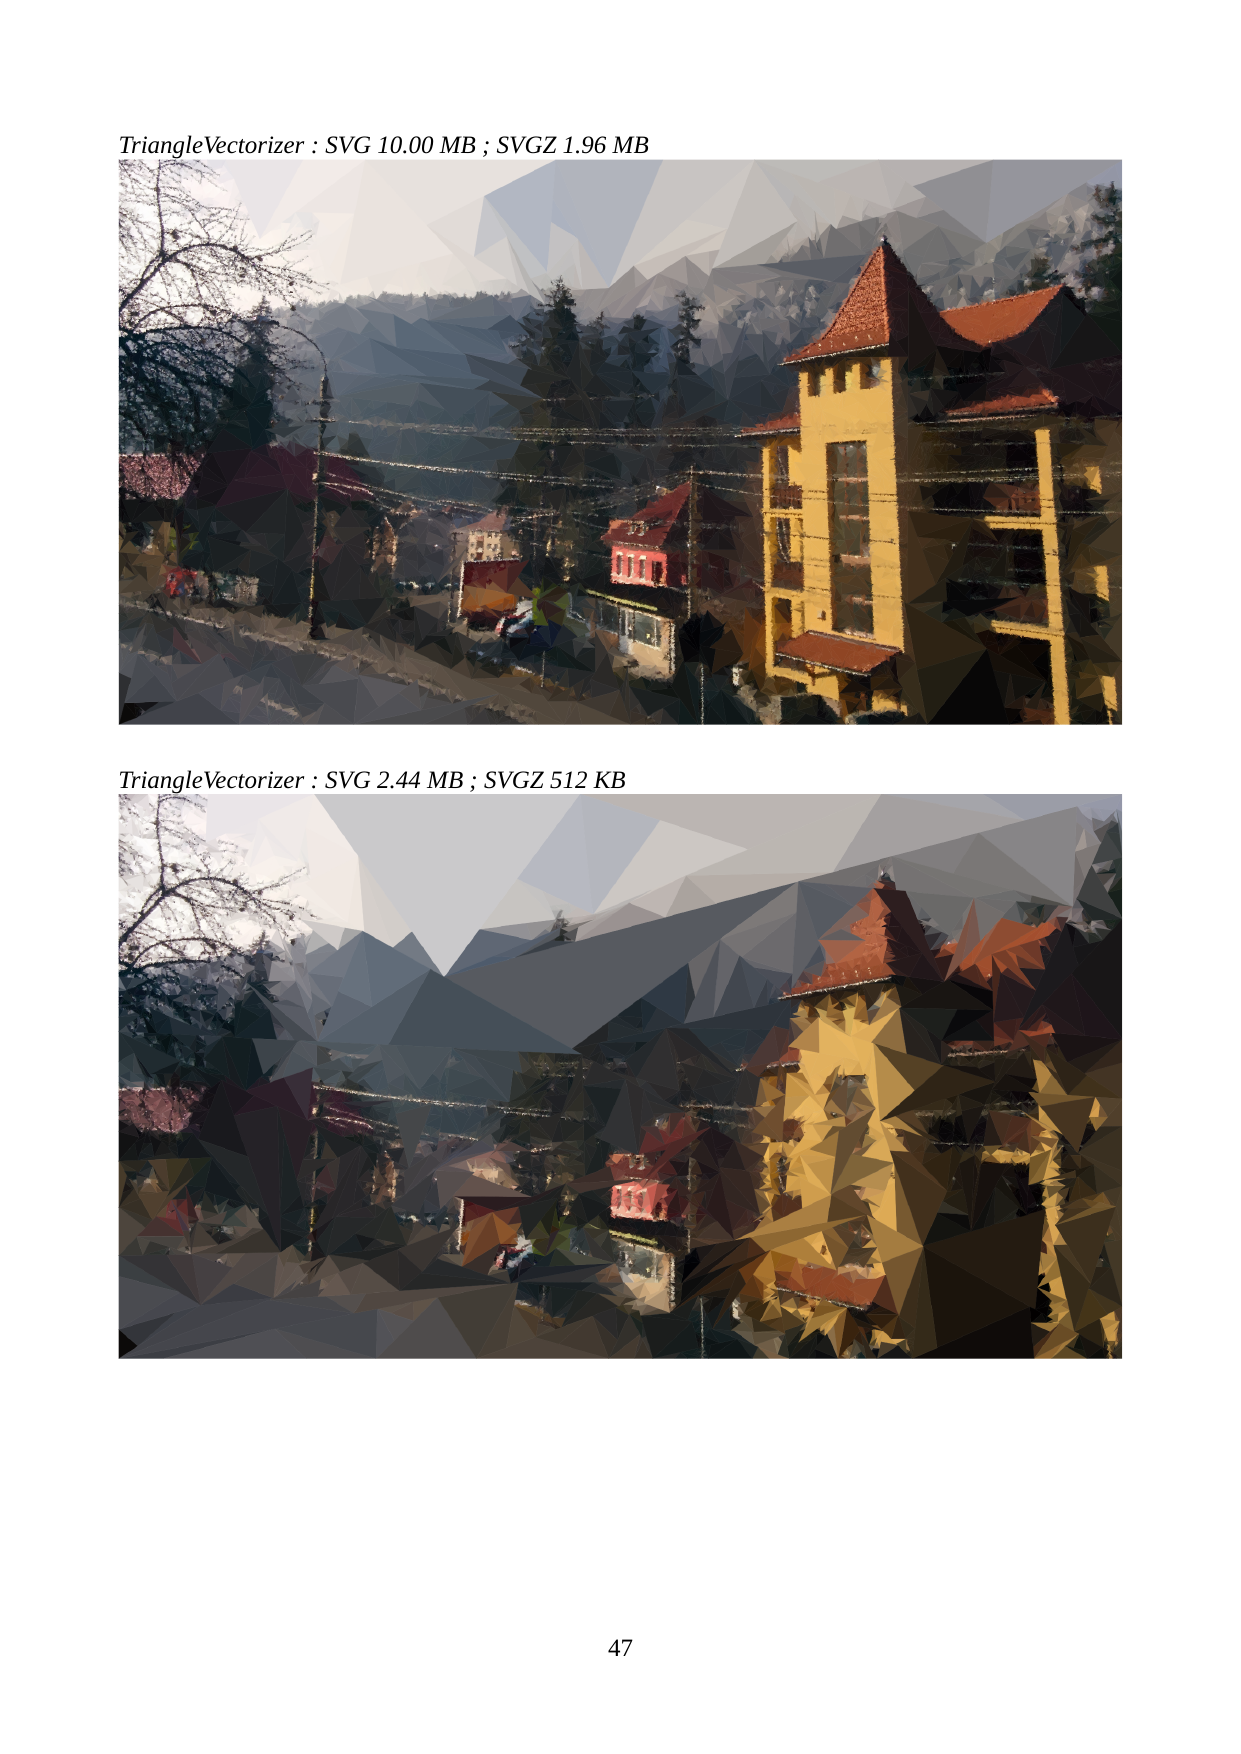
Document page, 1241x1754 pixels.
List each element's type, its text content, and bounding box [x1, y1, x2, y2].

picture [118, 159, 1123, 725]
text TriangleVectorizer : SVG 2.44 MB ; SVGZ 512 KB [118, 765, 1122, 794]
picture [118, 794, 1123, 1359]
text TriangleVectorizer : SVG 10.00 MB ; SVGZ 1.96 MB [118, 131, 1122, 159]
